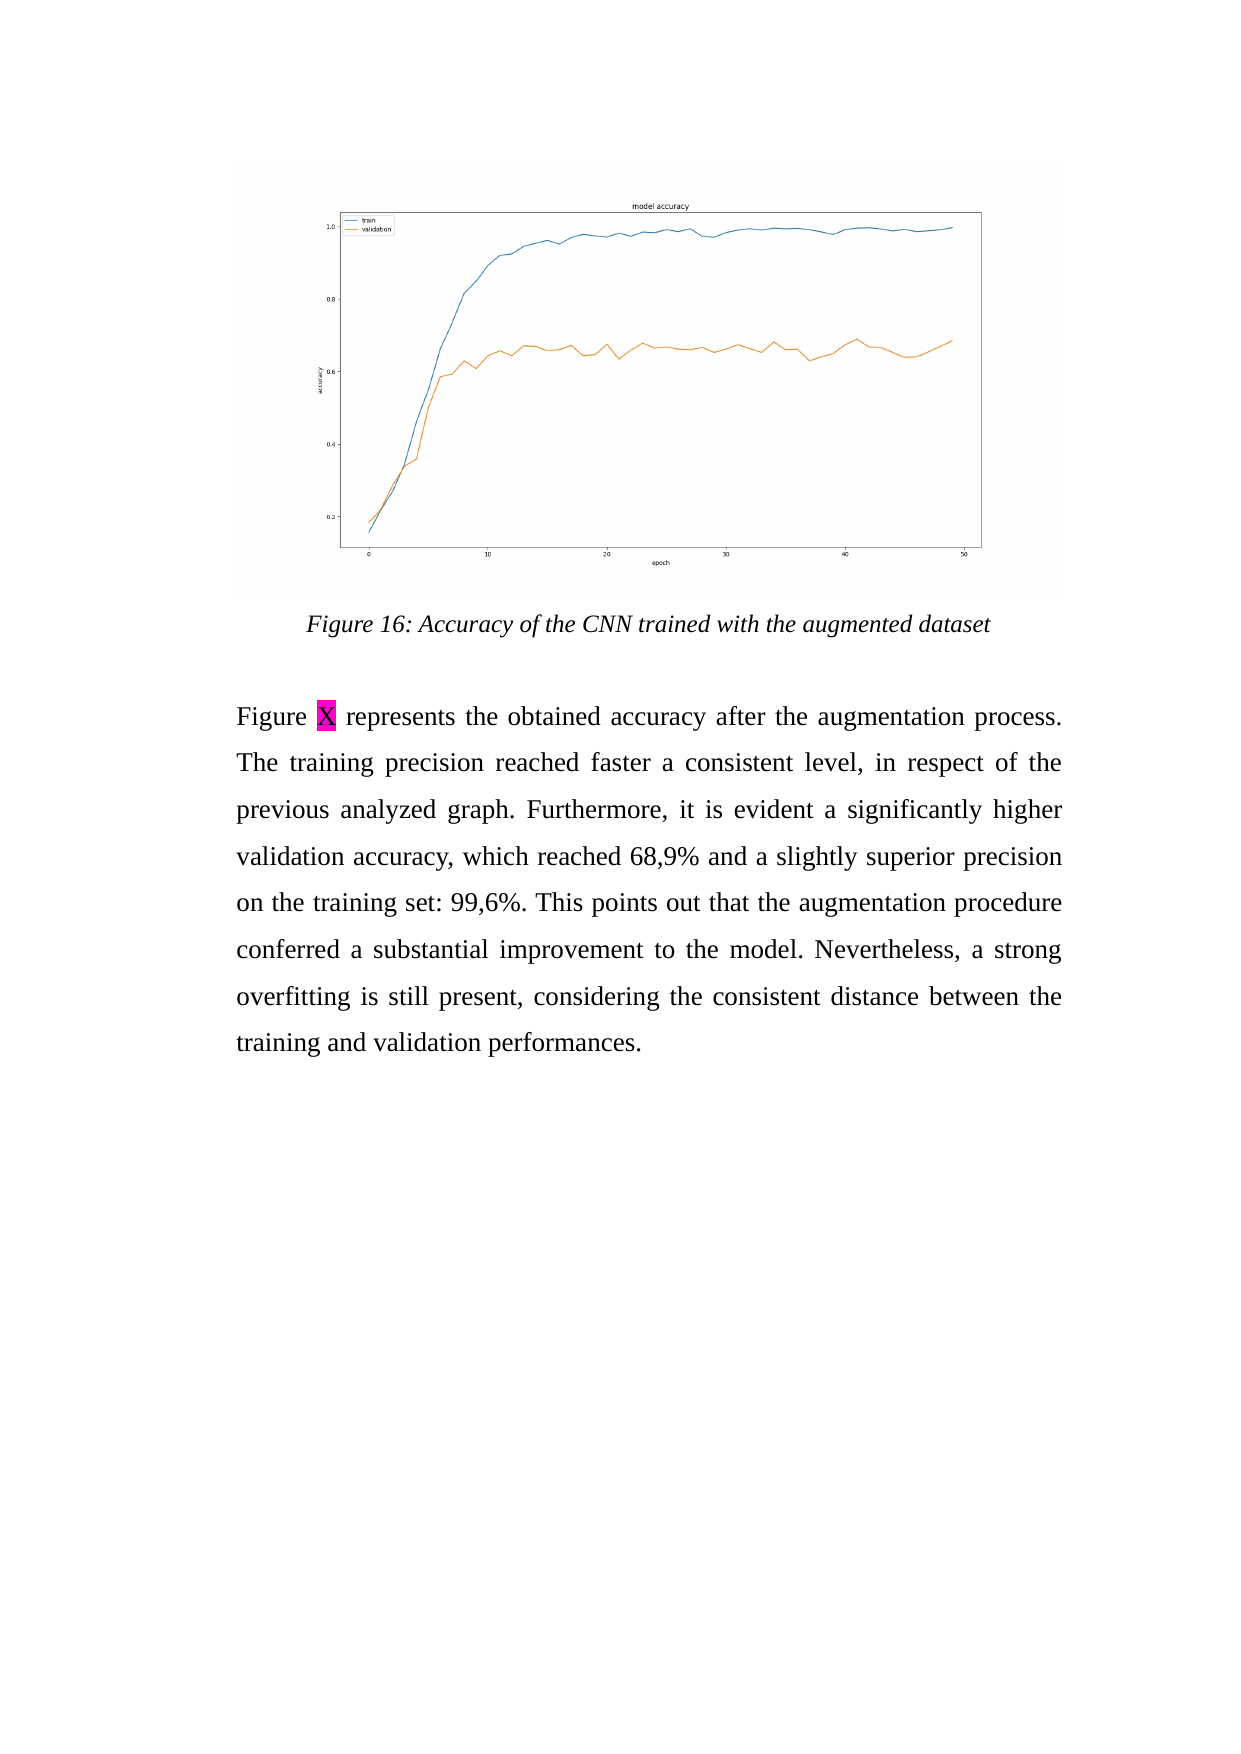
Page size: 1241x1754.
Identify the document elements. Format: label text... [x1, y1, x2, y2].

text Figure X represents the obtained accuracy after the augmentation process. The training precision reached faster a consistent level, in respect of the previous analyzed graph. Furthermore, it is evident a significantly higher validation accuracy, which reached 68,9% and a slightly superior precision on the training set: 99,6%. This points out that the augmentation procedure conferred a substantial improvement to the model. Nevertheless, a strong overfitting is still present, considering the consistent distance between the training and validation performances. [236, 700, 1063, 1058]
text Figure 16: Accuracy of the CNN trained with the augmented dataset [236, 595, 1063, 638]
picture [236, 160, 1063, 595]
